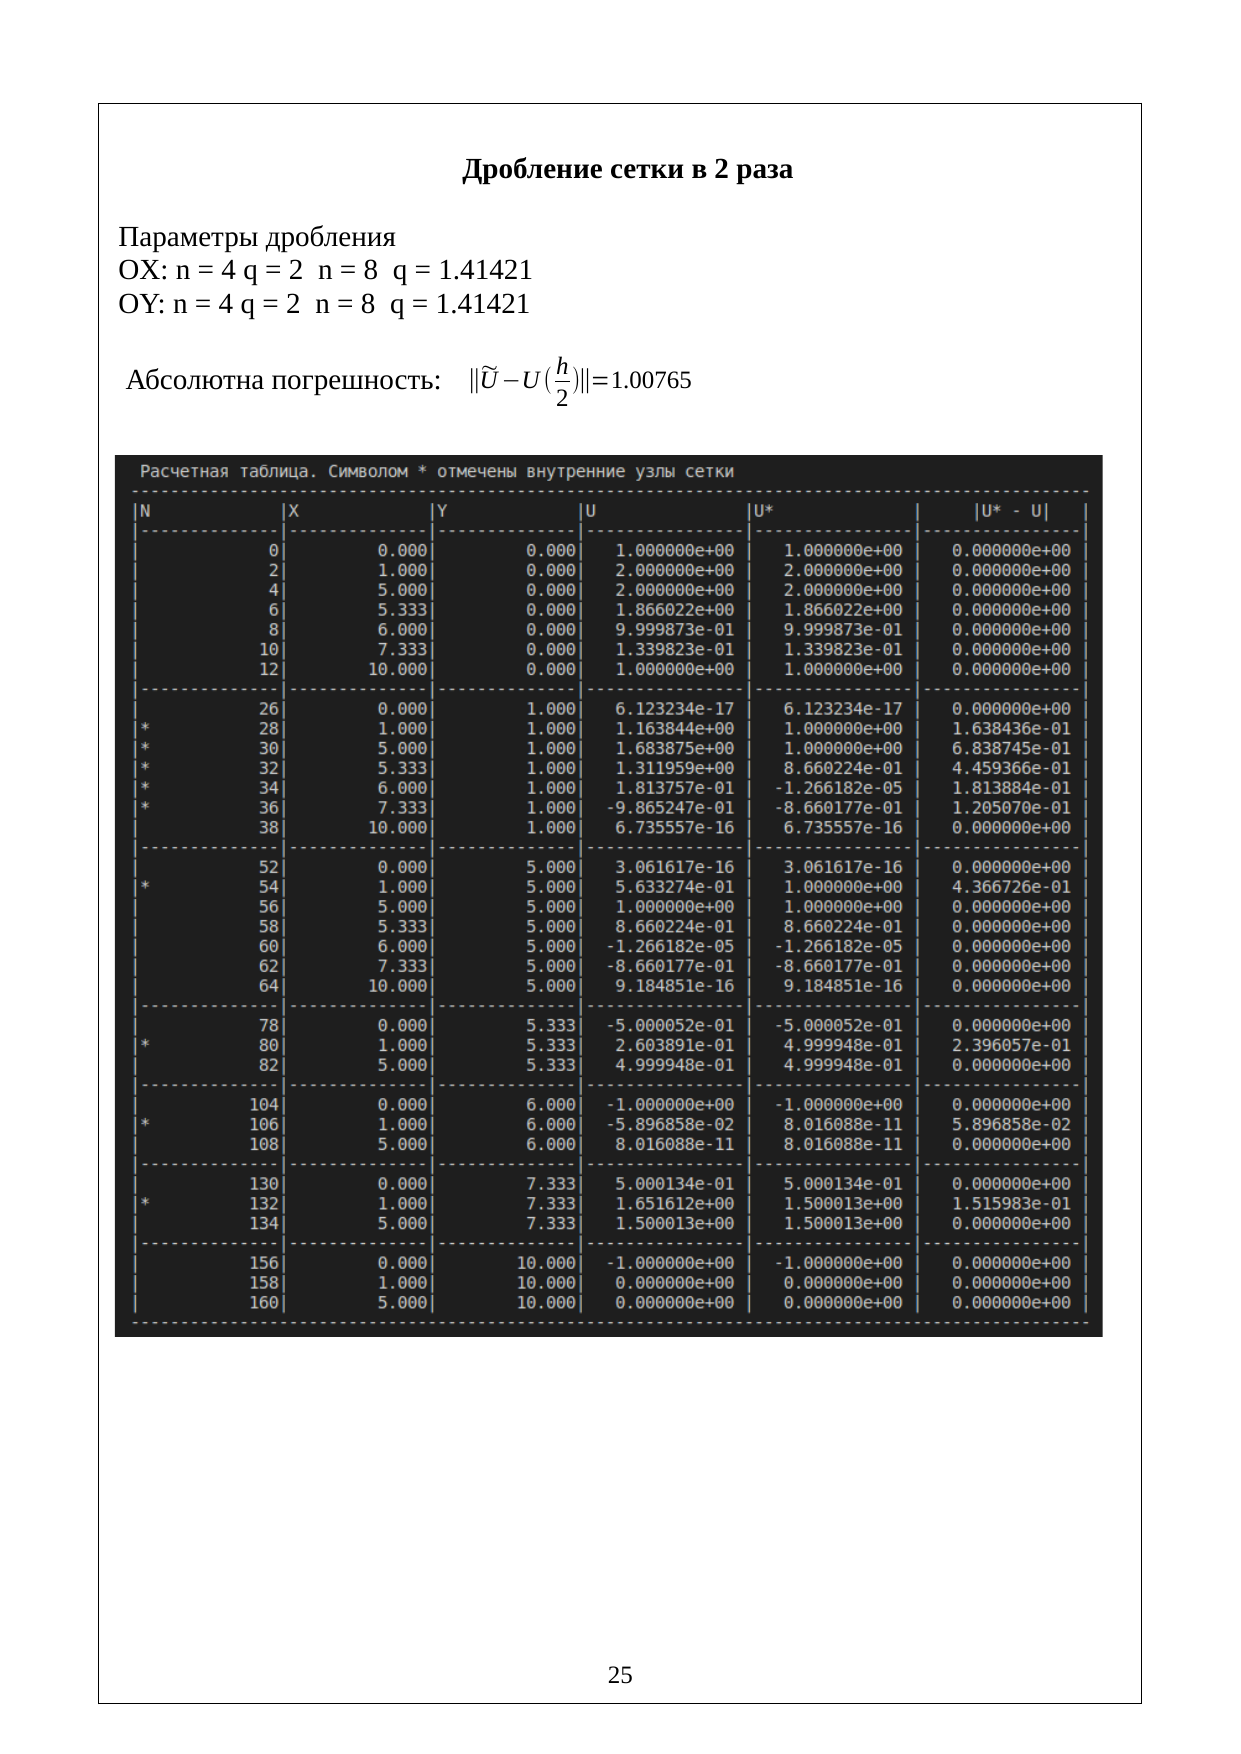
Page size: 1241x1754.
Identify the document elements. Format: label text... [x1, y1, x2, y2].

list Дробление сетки в 2 раза [118, 152, 1137, 185]
list OY: n = 4 q = 2 n = 8 q = 1.41421 [118, 286, 1137, 319]
list Параметры дробления [118, 219, 1137, 252]
picture [114, 455, 1103, 1337]
list OX: n = 4 q = 2 n = 8 q = 1.41421 [118, 252, 1137, 286]
list Абсолютна погрешность: [118, 353, 1137, 412]
